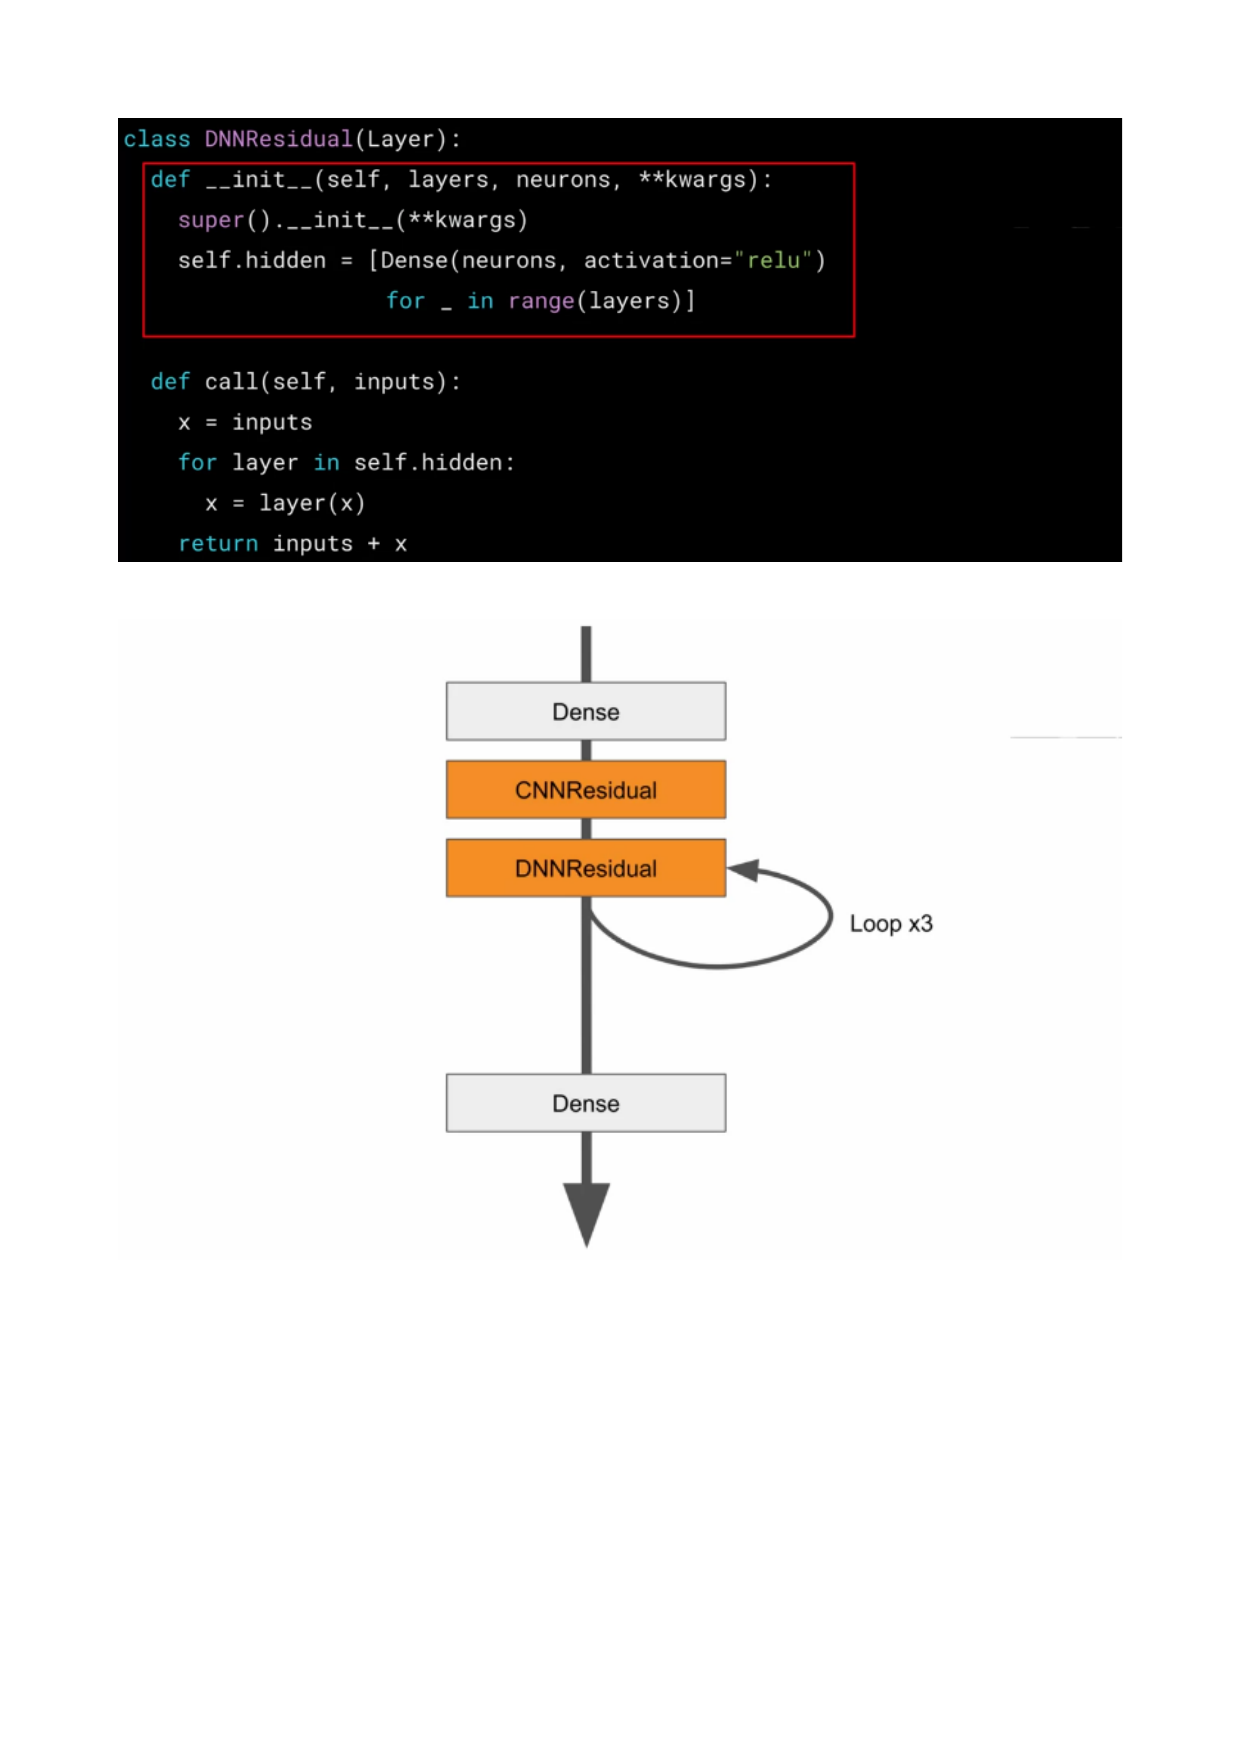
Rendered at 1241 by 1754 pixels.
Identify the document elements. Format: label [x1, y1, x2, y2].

picture [118, 619, 1123, 1260]
picture [118, 118, 1123, 562]
